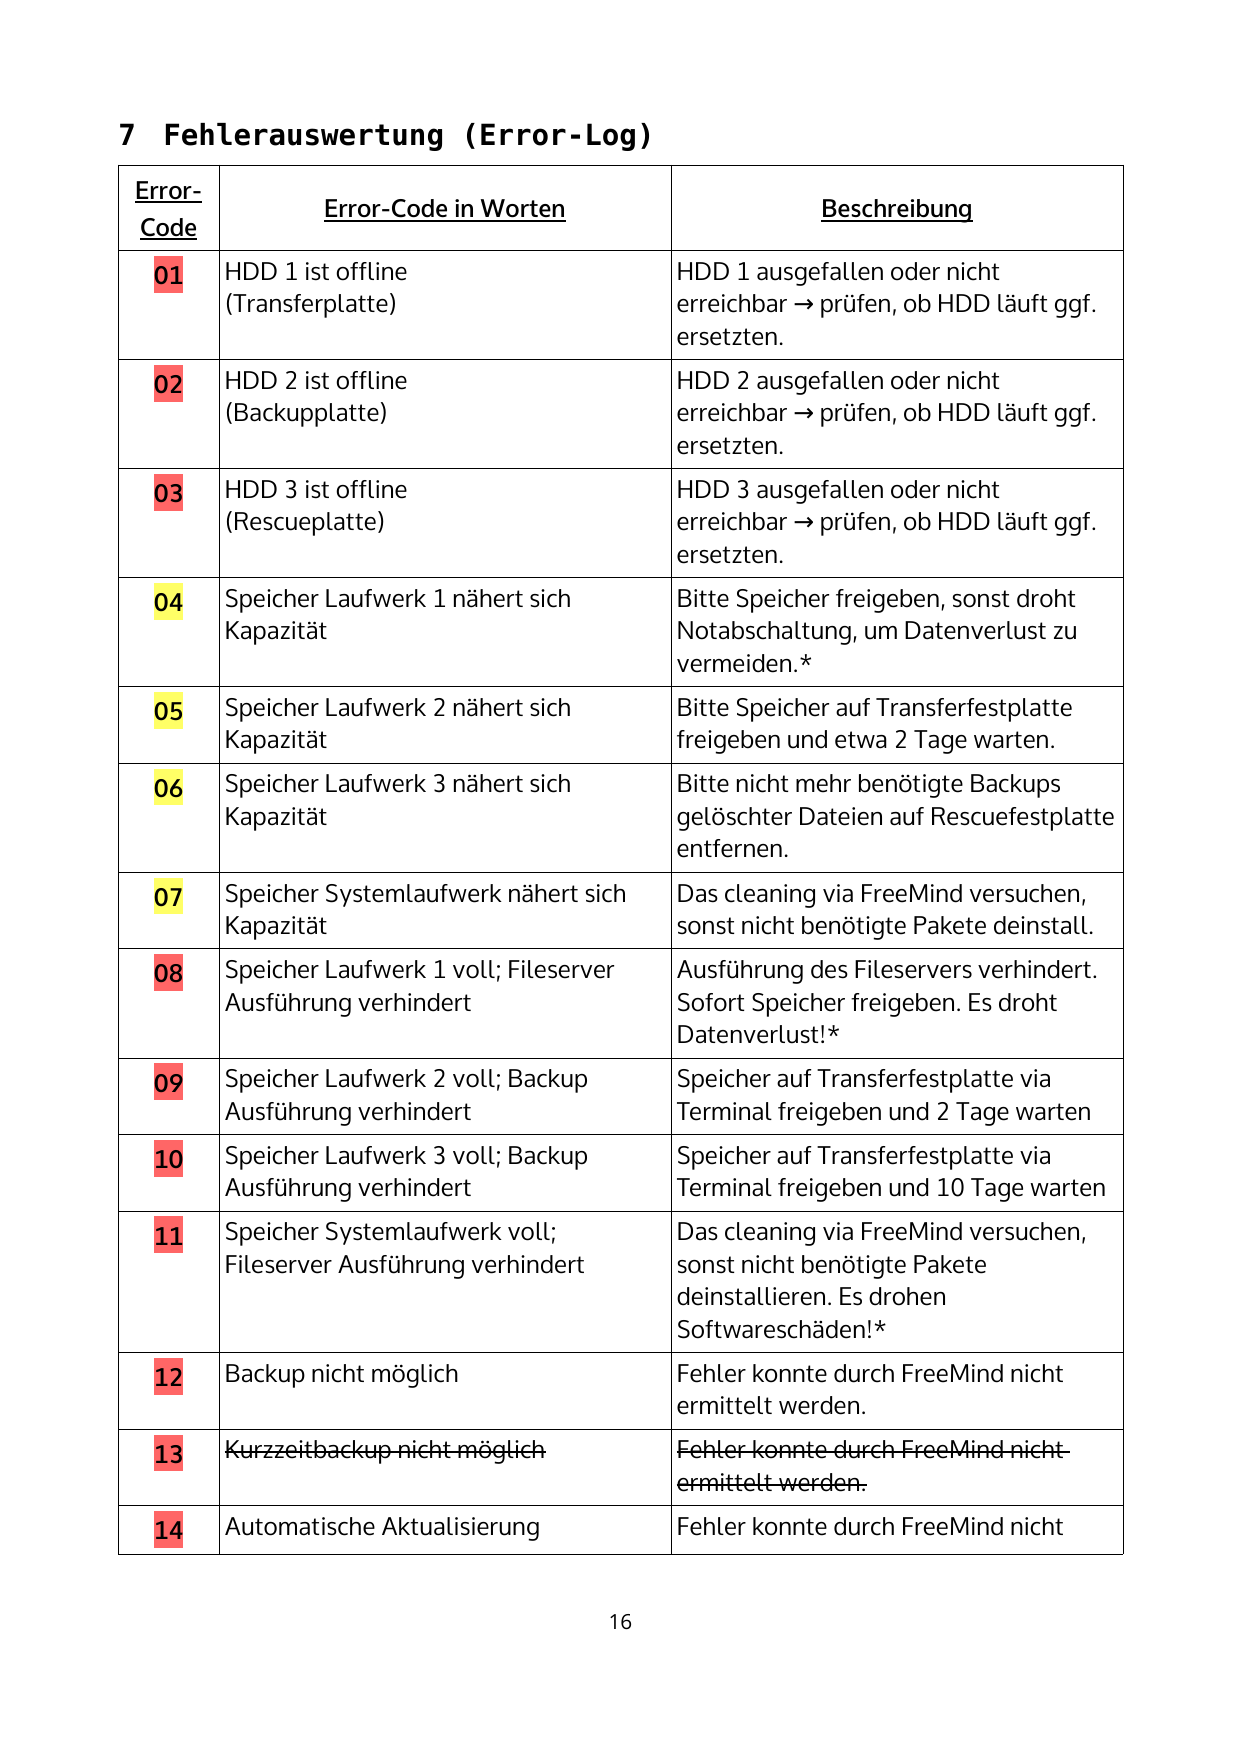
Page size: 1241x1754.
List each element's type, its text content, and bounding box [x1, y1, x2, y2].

table_cell HDD 2 ist offline (Backupplatte) [220, 360, 671, 468]
table_cell Speicher Laufwerk 3 voll; Backup Ausführung verhindert [220, 1135, 671, 1211]
table_cell 08 [119, 949, 219, 1057]
table_cell Speicher Systemlaufwerk nähert sich Kapazität [220, 873, 671, 948]
table_cell Speicher Laufwerk 2 voll; Backup Ausführung verhindert [220, 1059, 671, 1134]
table_cell Kurzzeitbackup nicht möglich [220, 1430, 671, 1505]
table_cell Fehler konnte durch FreeMind nicht ermittelt werden. [672, 1430, 1123, 1505]
table_cell 02 [119, 360, 219, 468]
table_cell Bitte Speicher freigeben, sonst droht Notabschaltung, um Datenverlust zu vermeiden.* [672, 578, 1123, 686]
table_cell 05 [119, 687, 219, 763]
table_cell Speicher Laufwerk 1 voll; Fileserver Ausführung verhindert [220, 949, 671, 1057]
table_cell 09 [119, 1059, 219, 1134]
table_cell 06 [119, 764, 219, 872]
table_cell Automatische Aktualisierung [220, 1506, 671, 1554]
table_cell 13 [119, 1430, 219, 1505]
table_cell Backup nicht möglich [220, 1353, 671, 1429]
table_header Error-Code [119, 166, 219, 250]
table_cell Bitte nicht mehr benötigte Backups gelöschter Dateien auf Rescuefestplatte entfernen. [672, 764, 1123, 872]
table_cell Fehler konnte durch FreeMind nicht [672, 1506, 1123, 1554]
table_cell 12 [119, 1353, 219, 1429]
table_header Beschreibung [672, 166, 1123, 250]
table_cell 07 [119, 873, 219, 948]
table_cell HDD 2 ausgefallen oder nicht erreichbar → prüfen, ob HDD läuft ggf. ersetzten. [672, 360, 1123, 468]
table_cell Das cleaning via FreeMind versuchen, sonst nicht benötigte Pakete deinstall. [672, 873, 1123, 948]
table_cell 10 [119, 1135, 219, 1211]
table_cell Speicher auf Transferfestplatte via Terminal freigeben und 2 Tage warten [672, 1059, 1123, 1134]
table_cell Speicher Laufwerk 1 nähert sich Kapazität [220, 578, 671, 686]
table_cell Ausführung des Fileservers verhindert. Sofort Speicher freigeben. Es droht Datenverlust!* [672, 949, 1123, 1057]
table_cell HDD 1 ist offline (Transferplatte) [220, 251, 671, 359]
table_cell HDD 1 ausgefallen oder nicht erreichbar → prüfen, ob HDD läuft ggf. ersetzten. [672, 251, 1123, 359]
table_cell HDD 3 ausgefallen oder nicht erreichbar → prüfen, ob HDD läuft ggf. ersetzten. [672, 469, 1123, 577]
table_cell HDD 3 ist offline (Rescueplatte) [220, 469, 671, 577]
table_cell 04 [119, 578, 219, 686]
table_cell Fehler konnte durch FreeMind nicht ermittelt werden. [672, 1353, 1123, 1429]
table_cell Bitte Speicher auf Transferfestplatte freigeben und etwa 2 Tage warten. [672, 687, 1123, 763]
table_cell Speicher Laufwerk 3 nähert sich Kapazität [220, 764, 671, 872]
table_header Error-Code in Worten [220, 166, 671, 250]
table_cell 14 [119, 1506, 219, 1554]
table_cell Speicher Laufwerk 2 nähert sich Kapazität [220, 687, 671, 763]
table_cell Speicher auf Transferfestplatte via Terminal freigeben und 10 Tage warten [672, 1135, 1123, 1211]
table_cell Das cleaning via FreeMind versuchen, sonst nicht benötigte Pakete deinstallieren. Es drohen Softwareschäden!* [672, 1212, 1123, 1352]
table_cell 11 [119, 1212, 219, 1352]
subtitle 7 Fehlerauswertung (Error-Log) [118, 118, 1122, 152]
table_cell 03 [119, 469, 219, 577]
table_cell 01 [119, 251, 219, 359]
table_cell Speicher Systemlaufwerk voll; Fileserver Ausführung verhindert [220, 1212, 671, 1352]
